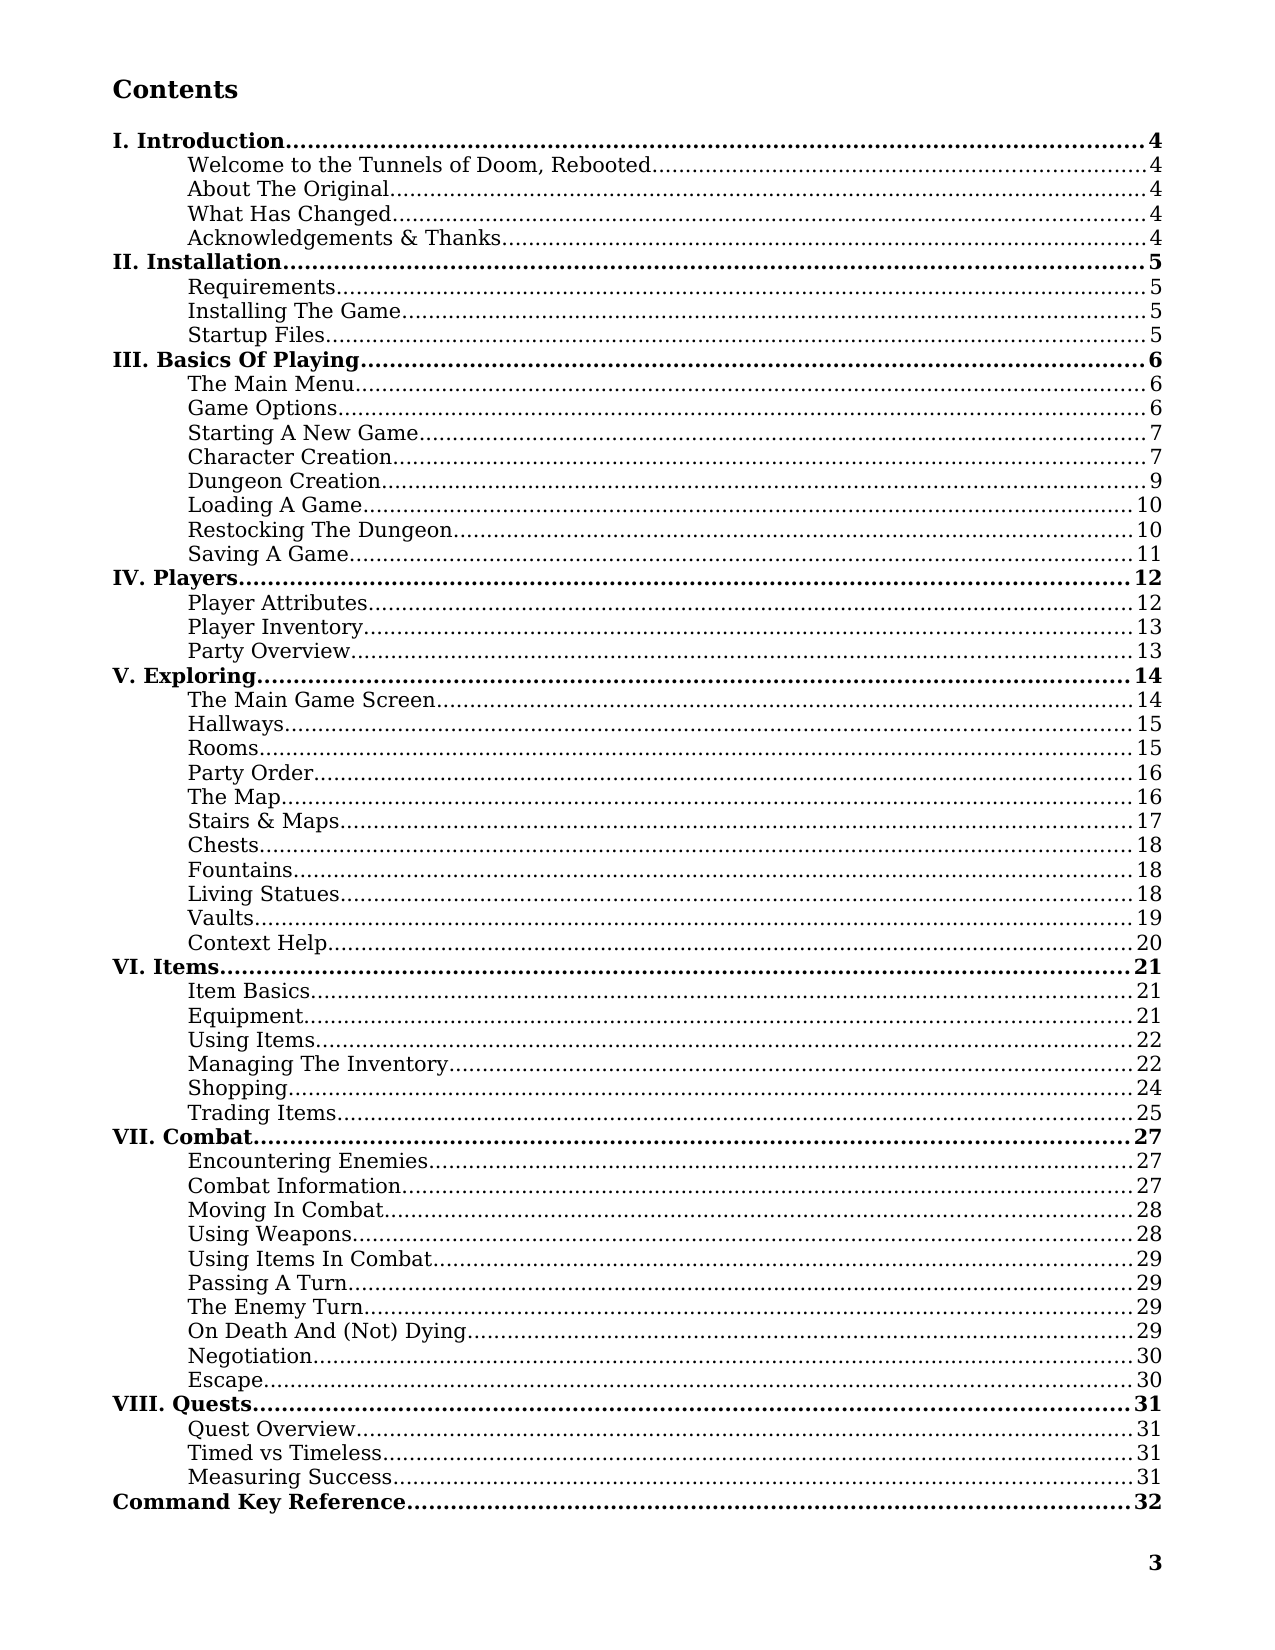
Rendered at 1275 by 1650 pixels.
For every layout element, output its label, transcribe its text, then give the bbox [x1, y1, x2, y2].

text Requirements 5 [187, 275, 1162, 299]
text Starting A New Game 7 [187, 421, 1162, 445]
text Using Items 22 [187, 1028, 1162, 1052]
text About The Original 4 [187, 177, 1162, 202]
text Managing The Inventory 22 [187, 1052, 1162, 1076]
text Fountains 18 [187, 858, 1162, 882]
text Player Attributes 12 [187, 591, 1162, 615]
text The Main Game Screen 14 [187, 688, 1162, 712]
text Party Overview 13 [187, 639, 1162, 663]
text Rooms 15 [187, 736, 1162, 761]
subtitle Contents [112, 75, 1162, 104]
text Dungeon Creation 9 [187, 469, 1162, 493]
text I. Introduction 4 [112, 129, 1162, 153]
text The Map 16 [187, 785, 1162, 809]
text What Has Changed 4 [187, 202, 1162, 226]
text IV. Players 12 [112, 566, 1162, 591]
text Vaults 19 [187, 906, 1162, 931]
text VI. Items 21 [112, 955, 1162, 979]
text Item Basics 21 [187, 979, 1162, 1004]
text Stairs & Maps 17 [187, 809, 1162, 833]
text Saving A Game 11 [187, 542, 1162, 566]
text Using Weapons 28 [187, 1222, 1162, 1247]
text Living Statues 18 [187, 882, 1162, 906]
text Restocking The Dungeon 10 [187, 518, 1162, 542]
text Loading A Game 10 [187, 493, 1162, 518]
text Game Options 6 [187, 396, 1162, 421]
text Hallways 15 [187, 712, 1162, 736]
text III. Basics Of Playing 6 [112, 347, 1162, 372]
text Character Creation 7 [187, 445, 1162, 469]
text Trading Items 25 [187, 1101, 1162, 1125]
text Installing The Game 5 [187, 299, 1162, 323]
text Startup Files 5 [187, 323, 1162, 347]
text Context Help 20 [187, 931, 1162, 955]
text Moving In Combat 28 [187, 1198, 1162, 1222]
text Equipment 21 [187, 1004, 1162, 1028]
text Command Key Reference 32 [112, 1489, 1162, 1514]
text Timed vs Timeless 31 [187, 1441, 1162, 1465]
text II. Installation 5 [112, 250, 1162, 275]
text Party Order 16 [187, 761, 1162, 785]
text Escape 30 [187, 1368, 1162, 1392]
text Shopping 24 [187, 1076, 1162, 1101]
text Measuring Success 31 [187, 1465, 1162, 1489]
text Player Inventory 13 [187, 615, 1162, 639]
text Negotiation 30 [187, 1344, 1162, 1368]
text V. Exploring 14 [112, 663, 1162, 688]
text Chests 18 [187, 833, 1162, 858]
text Acknowledgements & Thanks 4 [187, 226, 1162, 250]
text VIII. Quests 31 [112, 1392, 1162, 1417]
text Passing A Turn 29 [187, 1271, 1162, 1295]
text The Main Menu 6 [187, 372, 1162, 396]
text The Enemy Turn 29 [187, 1295, 1162, 1319]
text Encountering Enemies 27 [187, 1149, 1162, 1174]
text Combat Information 27 [187, 1174, 1162, 1198]
text On Death And (Not) Dying 29 [187, 1319, 1162, 1344]
text Using Items In Combat 29 [187, 1247, 1162, 1271]
text Quest Overview 31 [187, 1417, 1162, 1441]
text VII. Combat 27 [112, 1125, 1162, 1149]
text Welcome to the Tunnels of Doom, Rebooted 4 [187, 153, 1162, 177]
